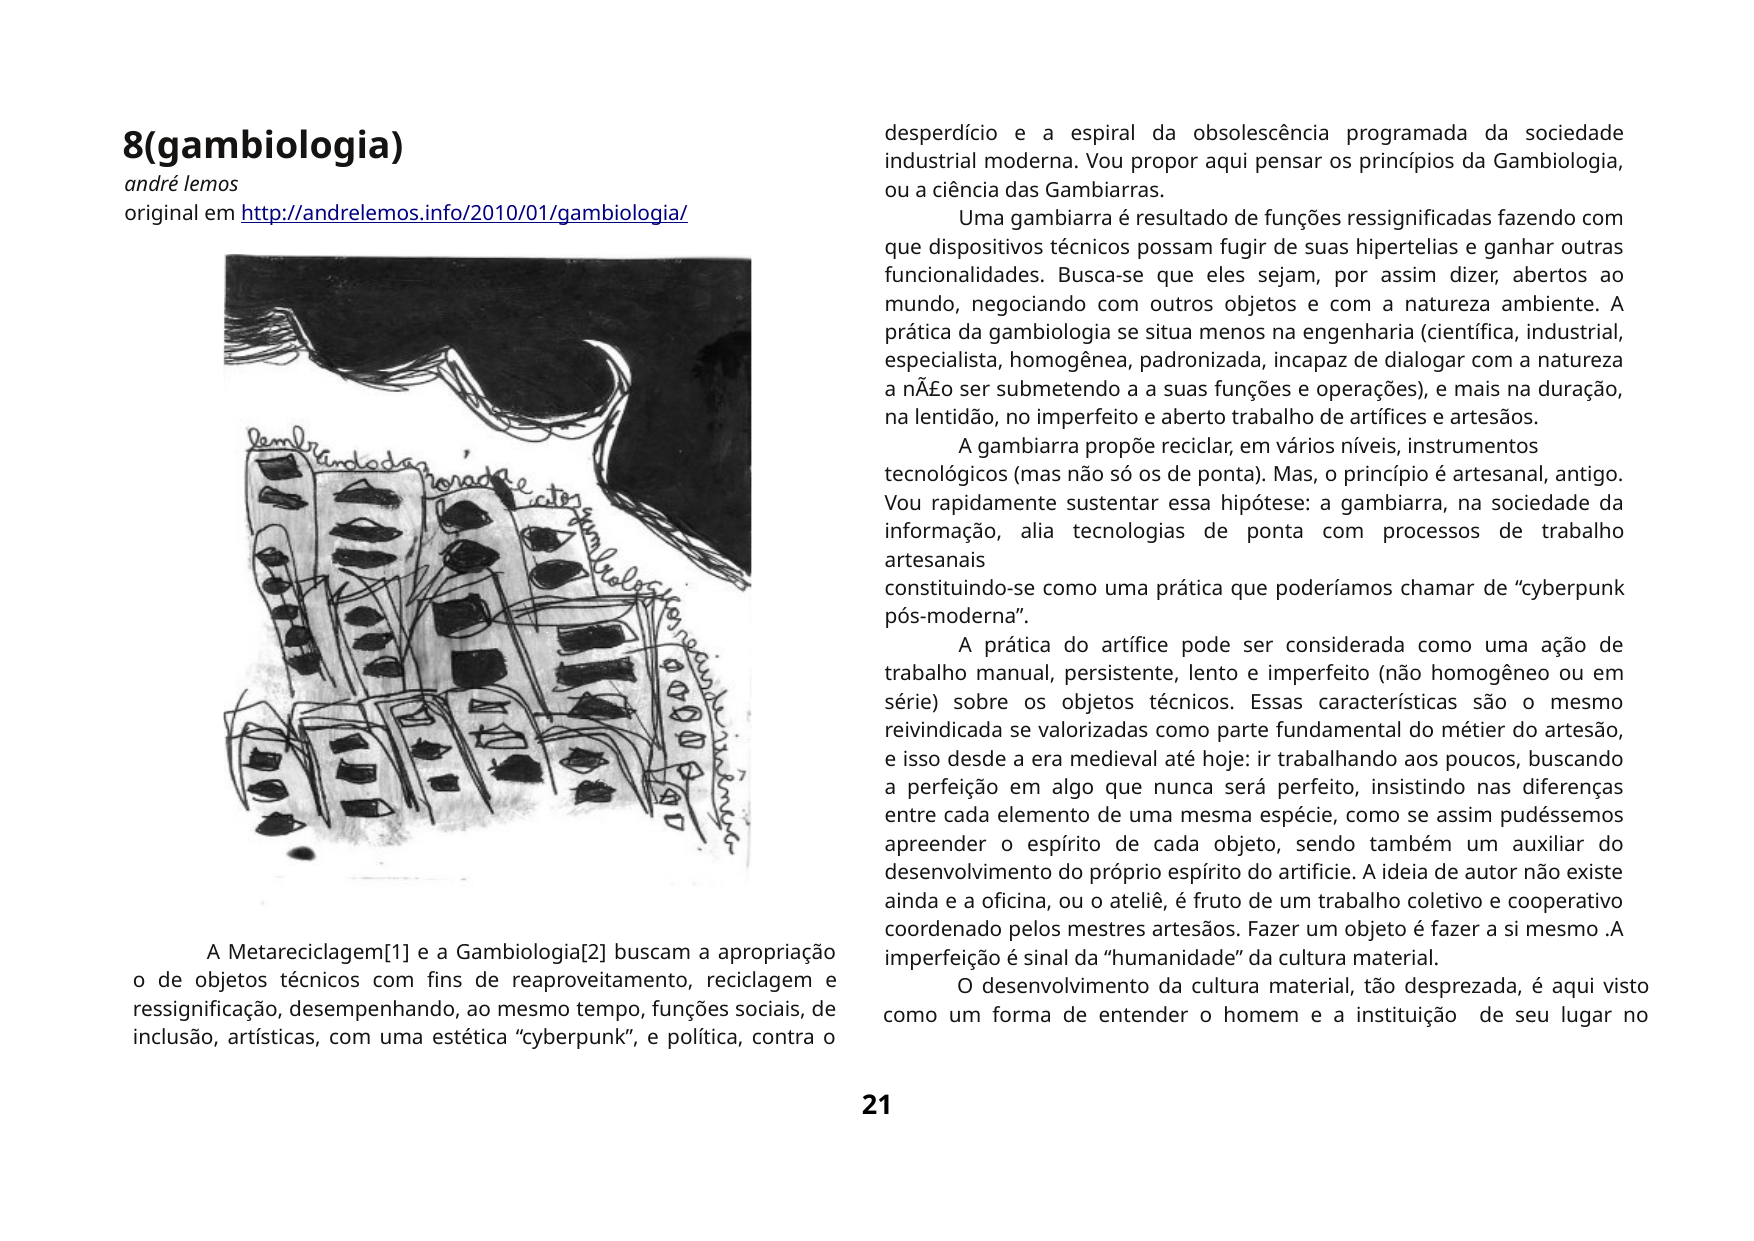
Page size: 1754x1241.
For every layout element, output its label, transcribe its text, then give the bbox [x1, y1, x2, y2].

text A Metareciclagem[1] e a Gambiologia[2] buscam a apropriação o de objetos técnicos com fins de reaproveitamento, reciclagem e ressignificação, desempenhando, ao mesmo tempo, funções sociais, de inclusão, artísticas, com uma estética “cyberpunk”, e política, contra o [133, 937, 837, 1051]
text tecnológicos (mas não só os de ponta). Mas, o princípio é artesanal, antigo. Vou rapidamente sustentar essa hipótese: a gambiarra, na sociedade da informação, alia tecnologias de ponta com processos de trabalho artesanais [884, 459, 1625, 573]
text A gambiarra propõe reciclar, em vários níveis, instrumentos [884, 431, 1625, 459]
text 8(gambiologia) [113, 118, 862, 169]
text O desenvolvimento da cultura material, tão desprezada, é aqui visto como um forma de entender o homem e a instituição de seu lugar no [883, 971, 1650, 1028]
text constituindo-se como uma prática que poderíamos chamar de “cyberpunk pós-moderna”. [884, 573, 1625, 630]
text original em http://andrelemos.info/2010/01/gambiologia/ [119, 198, 862, 226]
text A prática do artífice pode ser considerada como uma ação de trabalho manual, persistente, lento e imperfeito (não homogêneo ou em série) sobre os objetos técnicos. Essas características são o mesmo reivindicada se valorizadas como parte fundamental do métier do artesão, e isso desde a era medieval até hoje: ir trabalhando aos poucos, buscando a perfeição em algo que nunca será perfeito, insistindo nas diferenças entre cada elemento de uma mesma espécie, como se assim pudéssemos apreender o espírito de cada objeto, sendo também um auxiliar do desenvolvimento do próprio espírito do artificie. A ideia de autor não existe ainda e a oficina, ou o ateliê, é fruto de um trabalho coletivo e cooperativo coordenado pelos mestres artesãos. Fazer um objeto é fazer a si mesmo .A imperfeição é sinal da “humanidade” da cultura material. [884, 630, 1625, 971]
text andré lemos [119, 169, 862, 198]
text Uma gambiarra é resultado de funções ressignificadas fazendo com que dispositivos técnicos possam fugir de suas hipertelias e ganhar outras funcionalidades. Busca-se que eles sejam, por assim dizer, abertos ao mundo, negociando com outros objetos e com a natureza ambiente. A prática da gambiologia se situa menos na engenharia (científica, industrial, especialista, homogênea, padronizada, incapaz de dialogar com a natureza a nÃ£o ser submetendo a a suas funções e operações), e mais na duração, na lentidão, no imperfeito e aberto trabalho de artífices e artesãos. [884, 203, 1625, 431]
picture [223, 254, 752, 909]
text desperdício e a espiral da obsolescência programada da sociedade industrial moderna. Vou propor aqui pensar os princípios da Gambiologia, ou a ciência das Gambiarras. [884, 118, 1625, 203]
